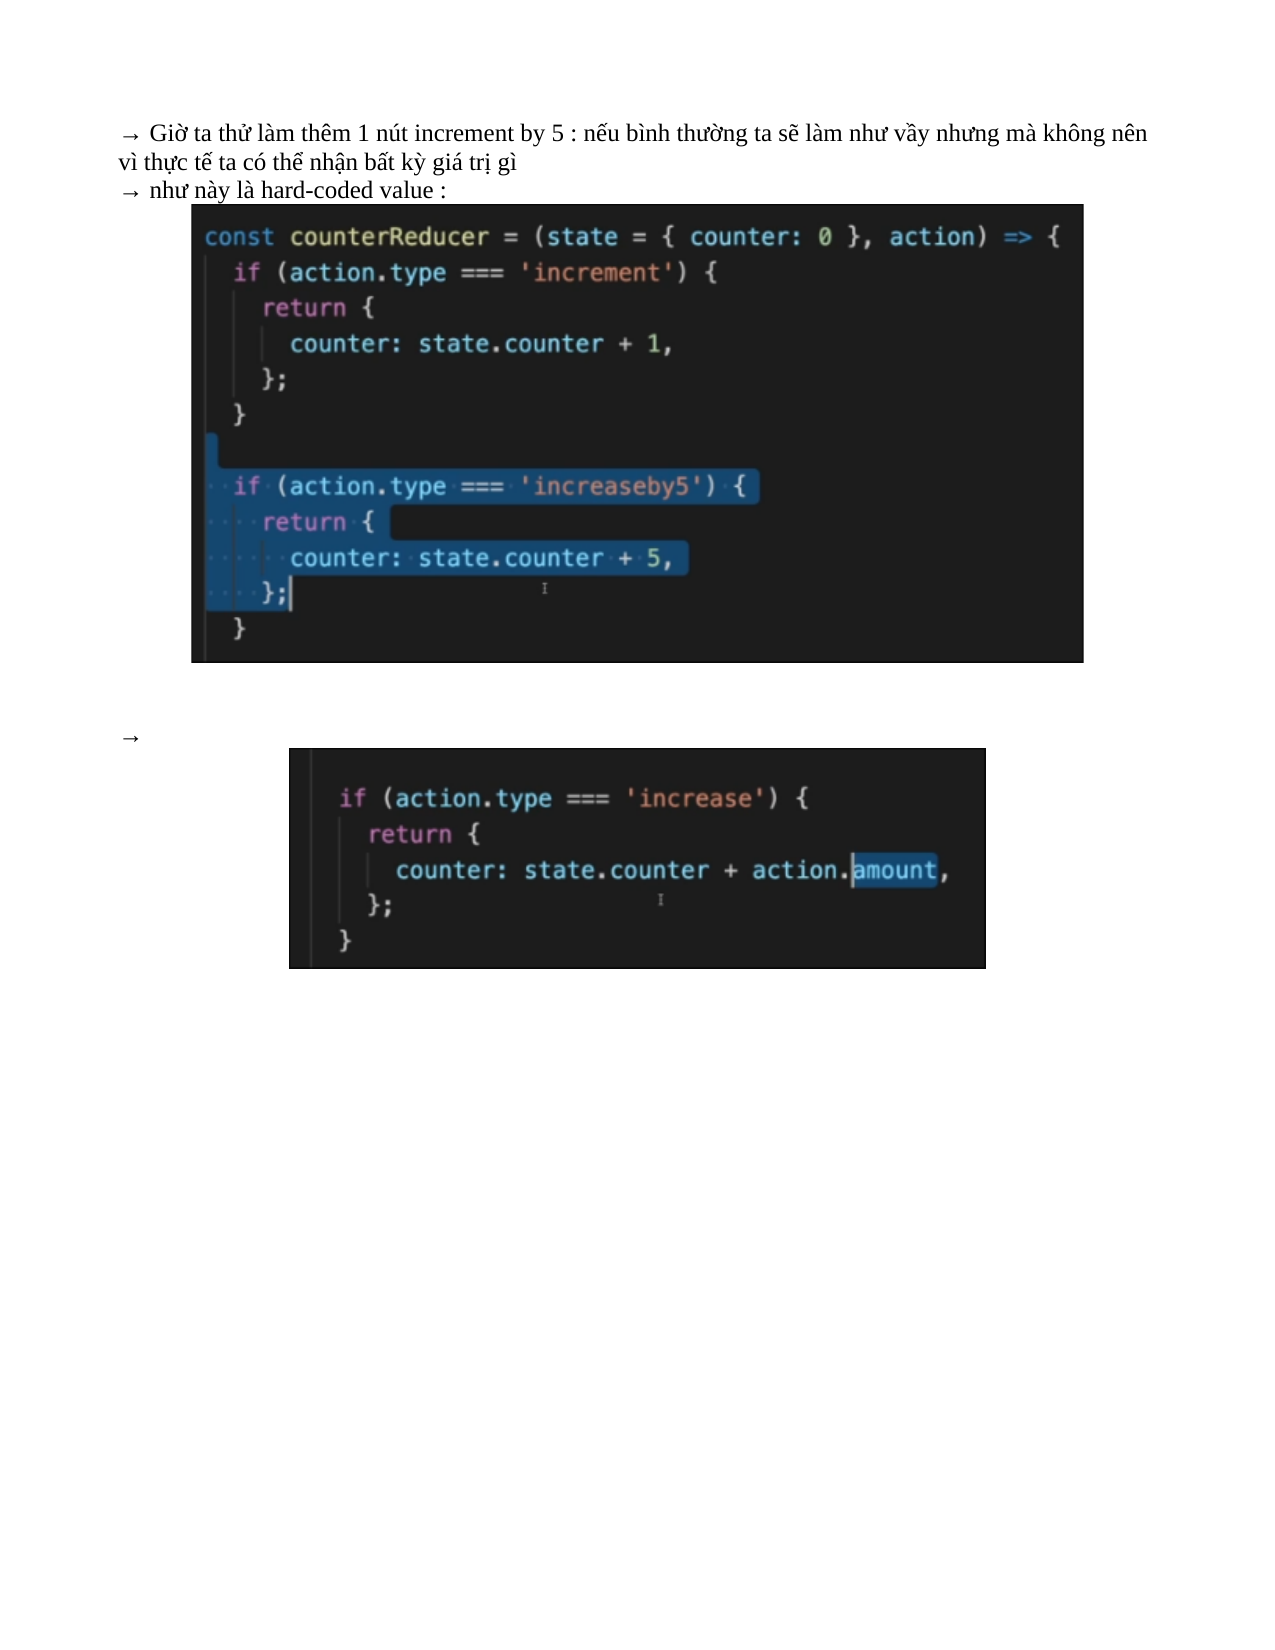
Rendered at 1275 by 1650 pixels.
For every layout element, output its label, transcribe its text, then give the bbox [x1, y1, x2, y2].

text → như này là hard-coded value : [118, 176, 1157, 204]
text → [118, 720, 1157, 748]
text → Giờ ta thử làm thêm 1 nút increment by 5 : nếu bình thường ta sẽ làm như vầy nhưng mà không nên vì thực tế ta có thể nhận bất kỳ giá trị gì [118, 118, 1157, 176]
picture [289, 748, 986, 969]
picture [191, 204, 1084, 663]
